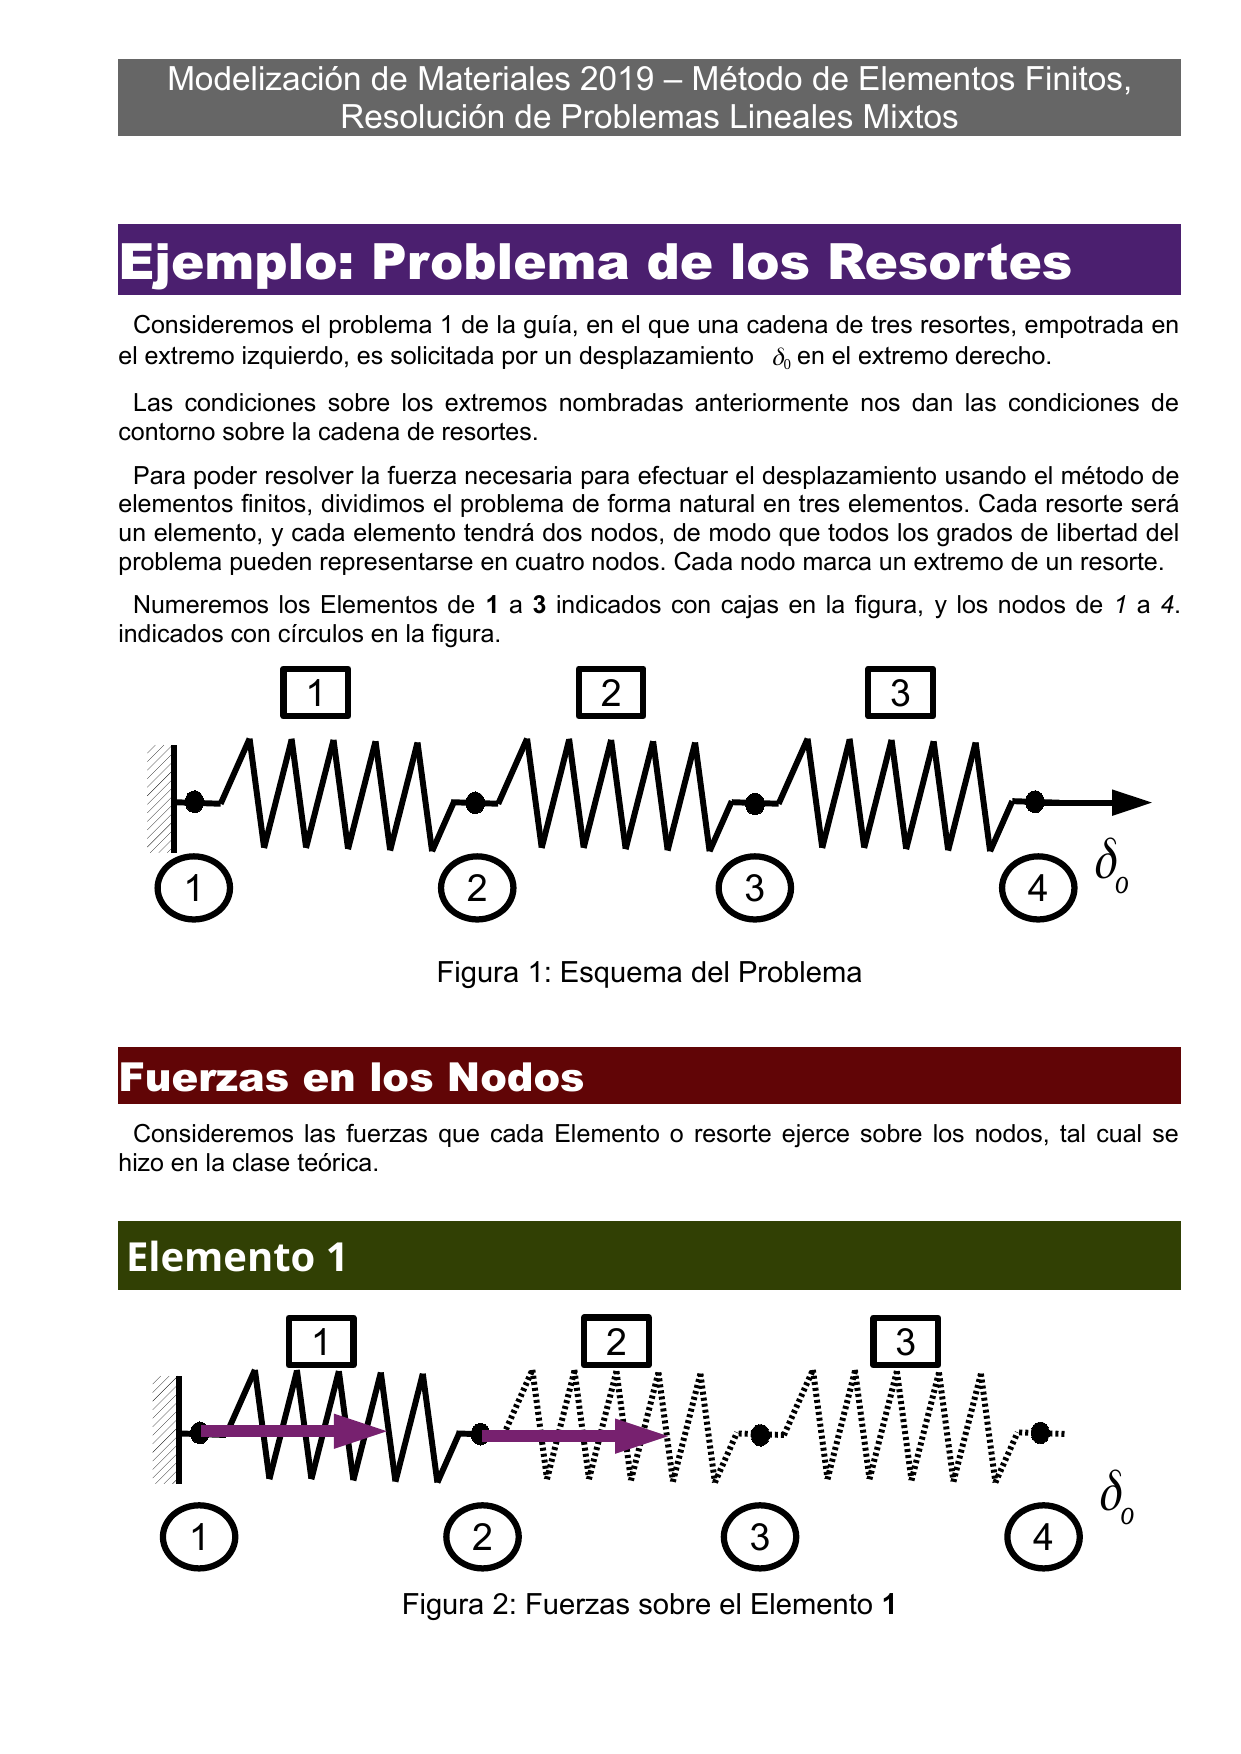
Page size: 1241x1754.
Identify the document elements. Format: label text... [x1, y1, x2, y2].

text Figura 1: Esquema del Problema [118, 955, 1181, 988]
subtitle Fuerzas en los Nodos [118, 1047, 1181, 1104]
subtitle Elemento 1 [118, 1221, 1181, 1290]
text Para poder resolver la fuerza necesaria para efectuar el desplazamiento usando el método de elementos finitos, dividimos el problema de forma natural en tres elementos. Cada resorte será un elemento, y cada elemento tendrá dos nodos, de modo que todos los grados de libertad del problema pueden representarse en cuatro nodos. Cada nodo marca un extremo de un resorte. [118, 461, 1181, 576]
text Las condiciones sobre los extremos nombradas anteriormente nos dan las condiciones de contorno sobre la cadena de resortes. [118, 388, 1181, 446]
subtitle Ejemplo: Problema de los Resortes [118, 224, 1181, 295]
text Numeremos los Elementos de 1 a 3 indicados con cajas en la figura, y los nodos de 1 a 4. indicados con círculos en la figura. [118, 591, 1181, 648]
text Consideremos las fuerzas que cada Elemento o resorte ejerce sobre los nodos, tal cual se hizo en la clase teórica. [118, 1119, 1181, 1176]
text Consideremos el problema 1 de la guía, en el que una cadena de tres resortes, empotrada en el extremo izquierdo, es solicitada por un desplazamiento en el extremo derecho. [118, 310, 1181, 374]
text Figura 2: Fuerzas sobre el Elemento 1 [118, 1587, 1181, 1621]
